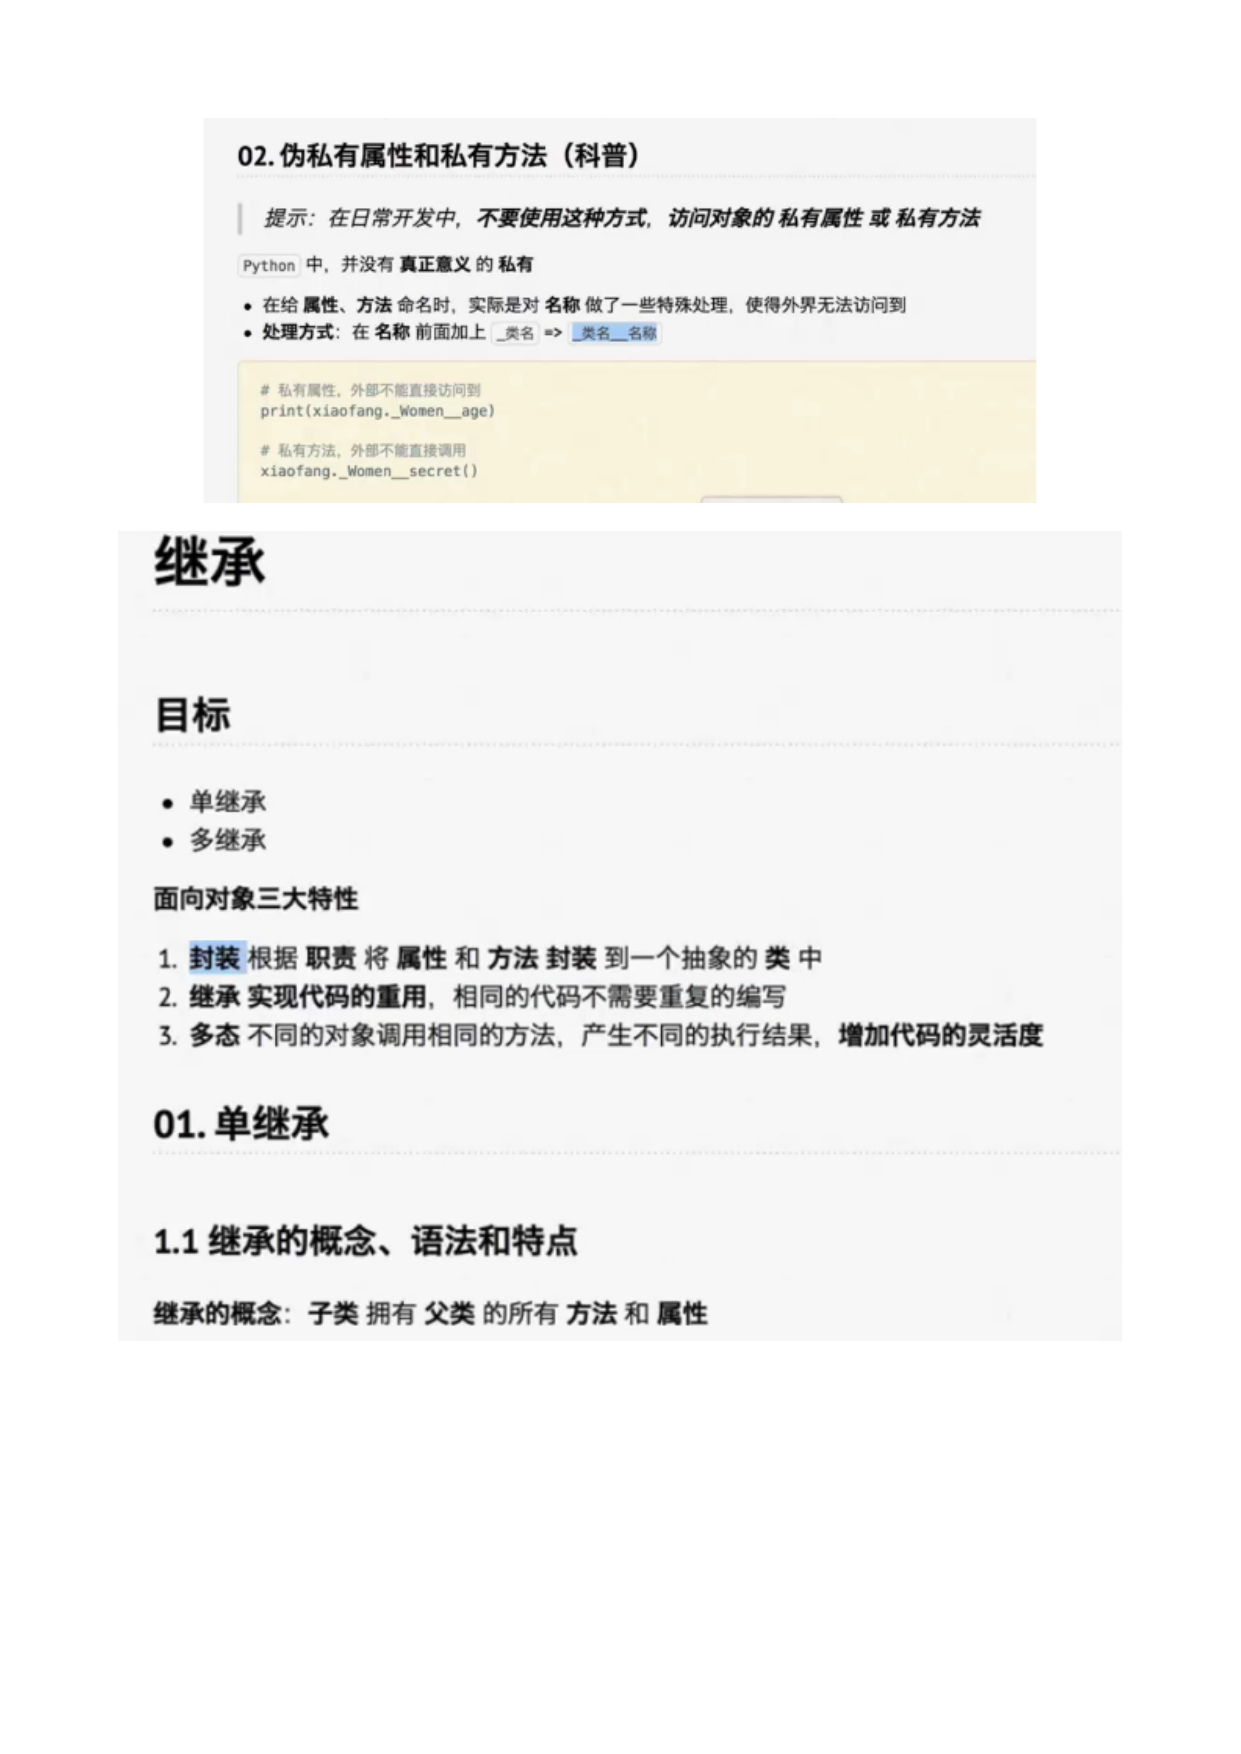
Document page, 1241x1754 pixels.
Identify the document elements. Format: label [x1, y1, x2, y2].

picture [118, 531, 1123, 1341]
picture [203, 118, 1037, 503]
